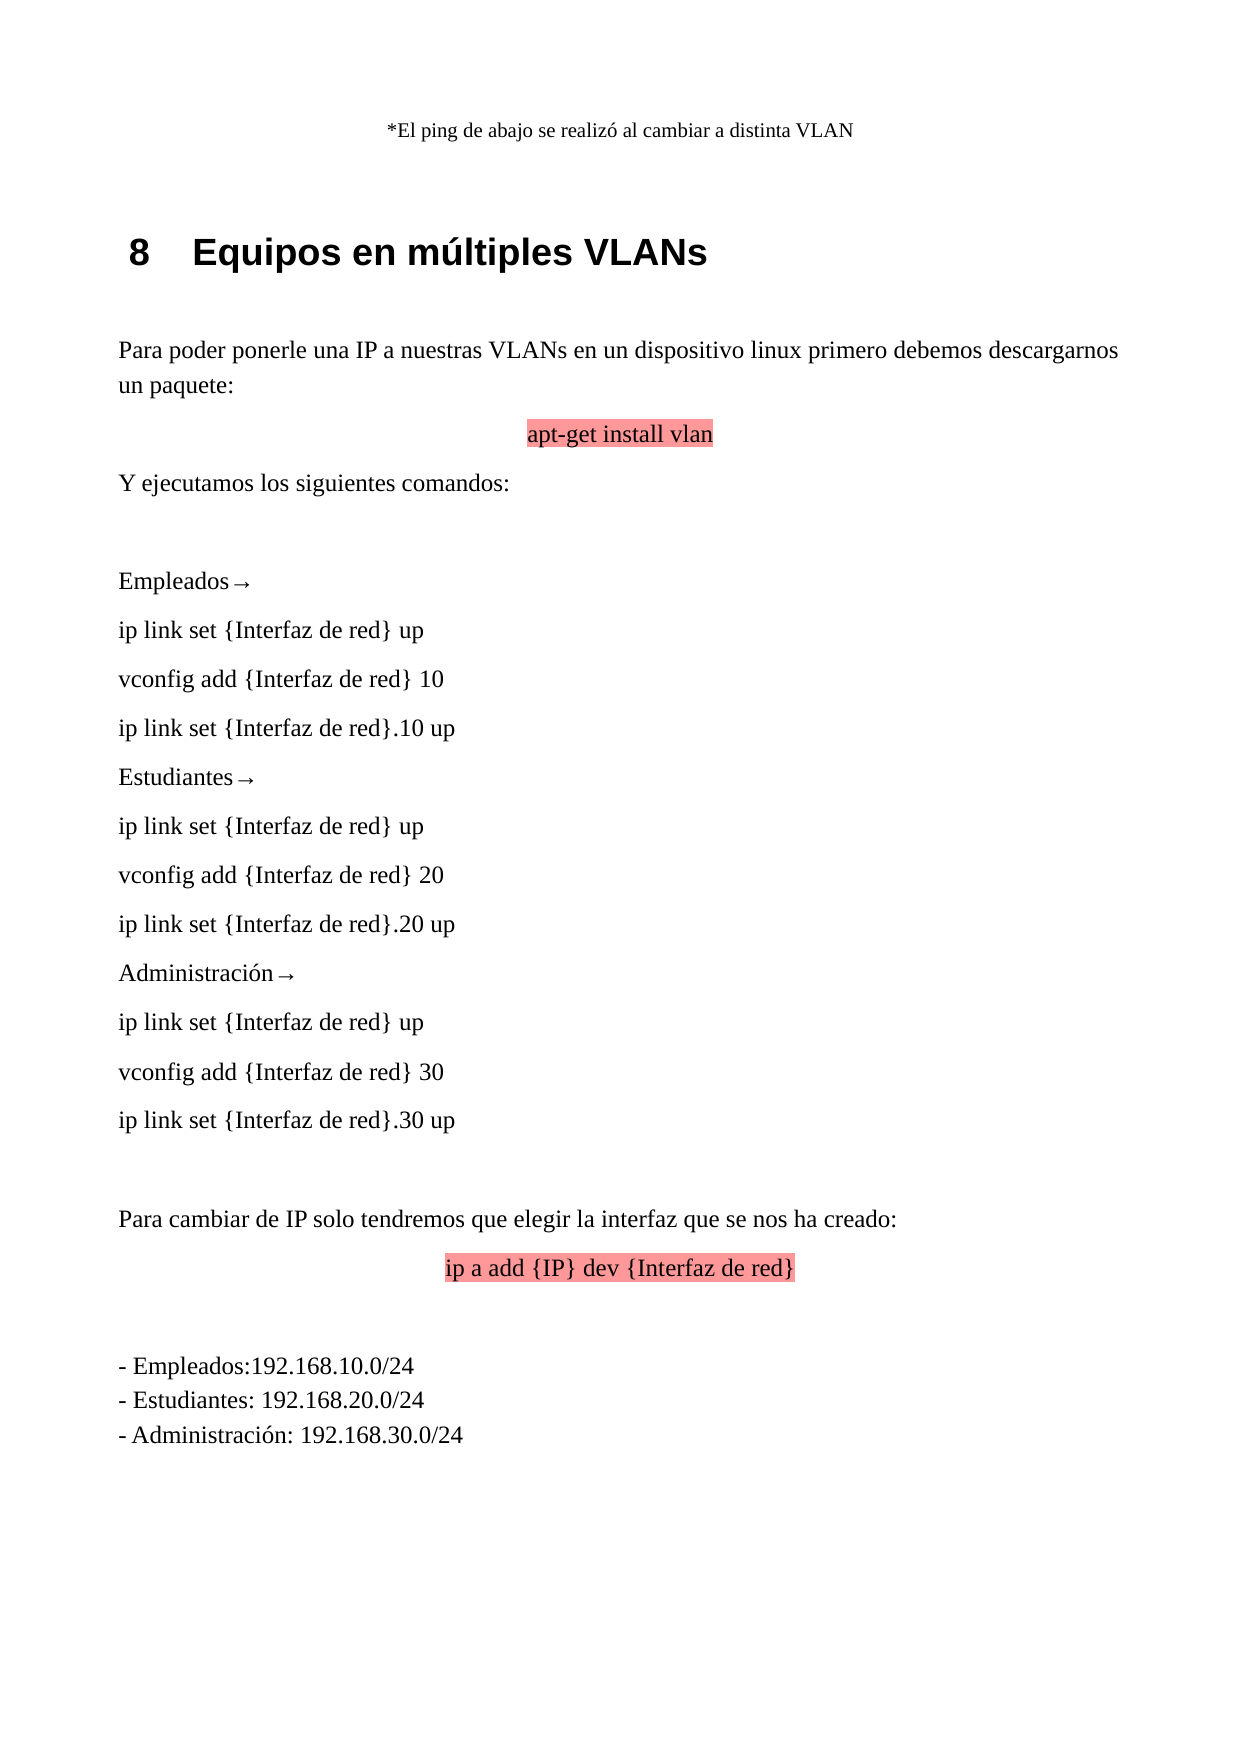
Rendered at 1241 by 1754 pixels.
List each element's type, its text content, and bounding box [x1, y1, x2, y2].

text ip link set {Interfaz de red} up [118, 615, 1122, 644]
text ip link set {Interfaz de red} up [118, 1007, 1122, 1036]
text - Administración: 192.168.30.0/24 [118, 1420, 1122, 1449]
text - Empleados:192.168.10.0/24 [118, 1351, 1122, 1380]
text ip link set {Interfaz de red}.10 up [118, 713, 1122, 742]
text vconfig add {Interfaz de red} 30 [118, 1057, 1122, 1085]
text vconfig add {Interfaz de red} 10 [118, 664, 1122, 693]
text Y ejecutamos los siguientes comandos: [118, 468, 1122, 497]
text ip a add {IP} dev {Interfaz de red} [118, 1253, 1122, 1282]
subtitle Equipos en múltiples VLANs [118, 230, 1122, 274]
text - Estudiantes: 192.168.20.0/24 [118, 1385, 1122, 1414]
text Para cambiar de IP solo tendremos que elegir la interfaz que se nos ha creado: [118, 1204, 1122, 1232]
text ip link set {Interfaz de red}.30 up [118, 1106, 1122, 1134]
text Administración→ [118, 958, 1122, 987]
text Empleados→ [118, 566, 1122, 595]
text Estudiantes→ [118, 762, 1122, 791]
text vconfig add {Interfaz de red} 20 [118, 860, 1122, 889]
text ip link set {Interfaz de red} up [118, 811, 1122, 840]
text apt-get install vlan [118, 419, 1122, 447]
text Para poder ponerle una IP a nuestras VLANs en un dispositivo linux primero debemos descargarnos un paquete: [118, 335, 1122, 398]
text *El ping de abajo se realizó al cambiar a distinta VLAN [118, 118, 1122, 142]
text ip link set {Interfaz de red}.20 up [118, 909, 1122, 938]
